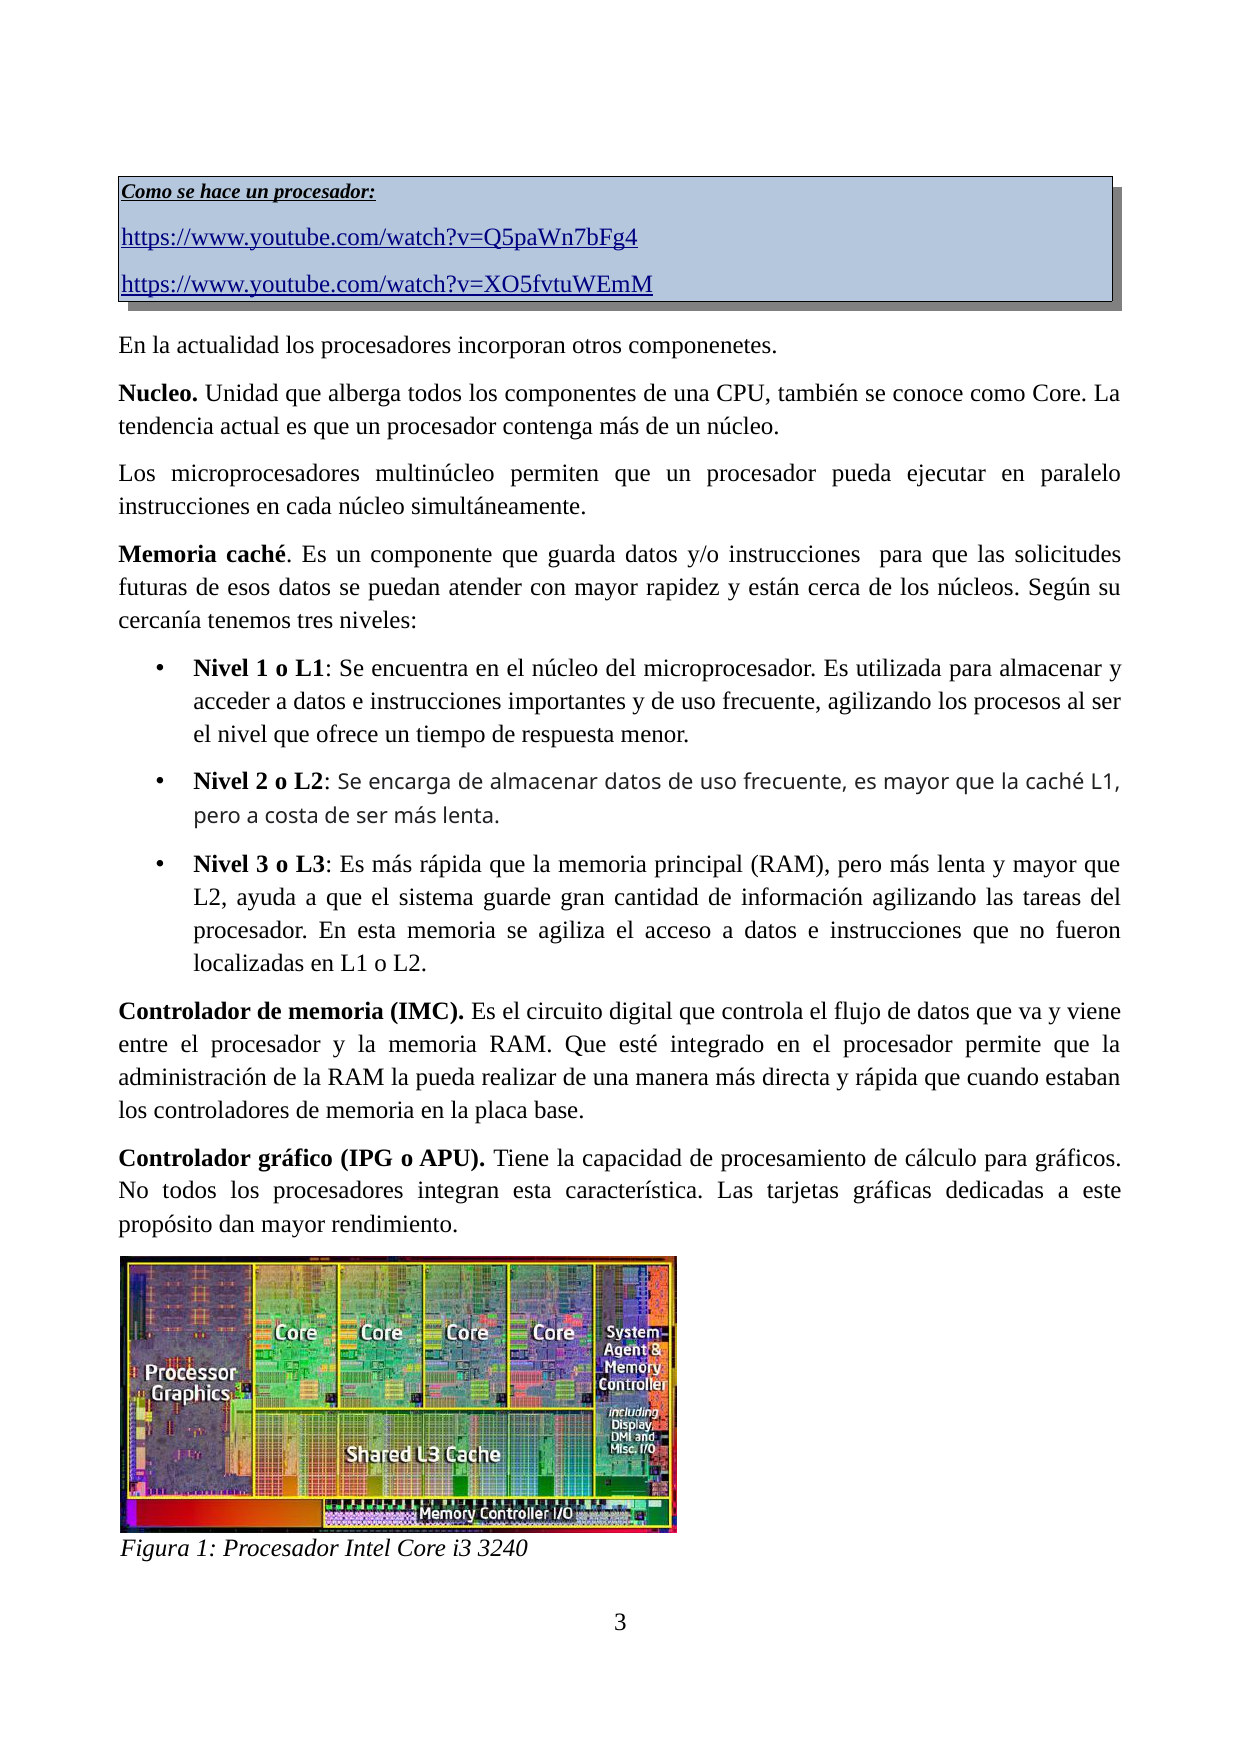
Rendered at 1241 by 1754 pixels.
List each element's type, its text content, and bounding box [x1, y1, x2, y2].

text Memoria caché. Es un componente que guarda datos y/o instrucciones para que las solicitudes futuras de esos datos se puedan atender con mayor rapidez y están cerca de los núcleos. Según su cercanía tenemos tres niveles: [118, 539, 1122, 634]
list Nivel 1 o L1: Se encuentra en el núcleo del microprocesador. Es utilizada para almacenar y acceder a datos e instrucciones importantes y de uso frecuente, agilizando los procesos al ser el nivel que ofrece un tiempo de respuesta menor. [156, 653, 1122, 747]
text Los microprocesadores multinúcleo permiten que un procesador pueda ejecutar en paralelo instrucciones en cada núcleo simultáneamente. [118, 458, 1122, 520]
text Nucleo. Unidad que alberga todos los componentes de una CPU, también se conoce como Core. La tendencia actual es que un procesador contenga más de un núcleo. [118, 378, 1122, 439]
list Nivel 3 o L3: Es más rápida que la memoria principal (RAM), pero más lenta y mayor que L2, ayuda a que el sistema guarde gran cantidad de información agilizando las tareas del procesador. En esta memoria se agiliza el acceso a datos e instrucciones que no fueron localizadas en L1 o L2. [156, 849, 1122, 977]
text Controlador gráfico (IPG o APU). Tiene la capacidad de procesamiento de cálculo para gráficos. No todos los procesadores integran esta característica. Las tarjetas gráficas dedicadas a este propósito dan mayor rendimiento. [118, 1143, 1122, 1237]
text https://www.youtube.com/watch?v=Q5paWn7bFg4 [119, 218, 1112, 250]
text Figura 1: Procesador Intel Core i3 3240 [120, 1269, 725, 1561]
list Nivel 2 o L2: Se encarga de almacenar datos de uso frecuente, es mayor que la caché L1, pero a costa de ser más lenta. [156, 766, 1122, 830]
text Controlador de memoria (IMC). Es el circuito digital que controla el flujo de datos que va y viene entre el procesador y la memoria RAM. Que esté integrado en el procesador permite que la administración de la RAM la pueda realizar de una manera más directa y rápida que cuando estaban los controladores de memoria en la placa base. [118, 996, 1122, 1124]
text https://www.youtube.com/watch?v=XO5fvtuWEmM [119, 266, 1112, 301]
picture [120, 1256, 677, 1533]
text Como se hace un procesador: [119, 177, 1112, 203]
text En la actualidad los procesadores incorporan otros componenetes. [118, 330, 1122, 359]
